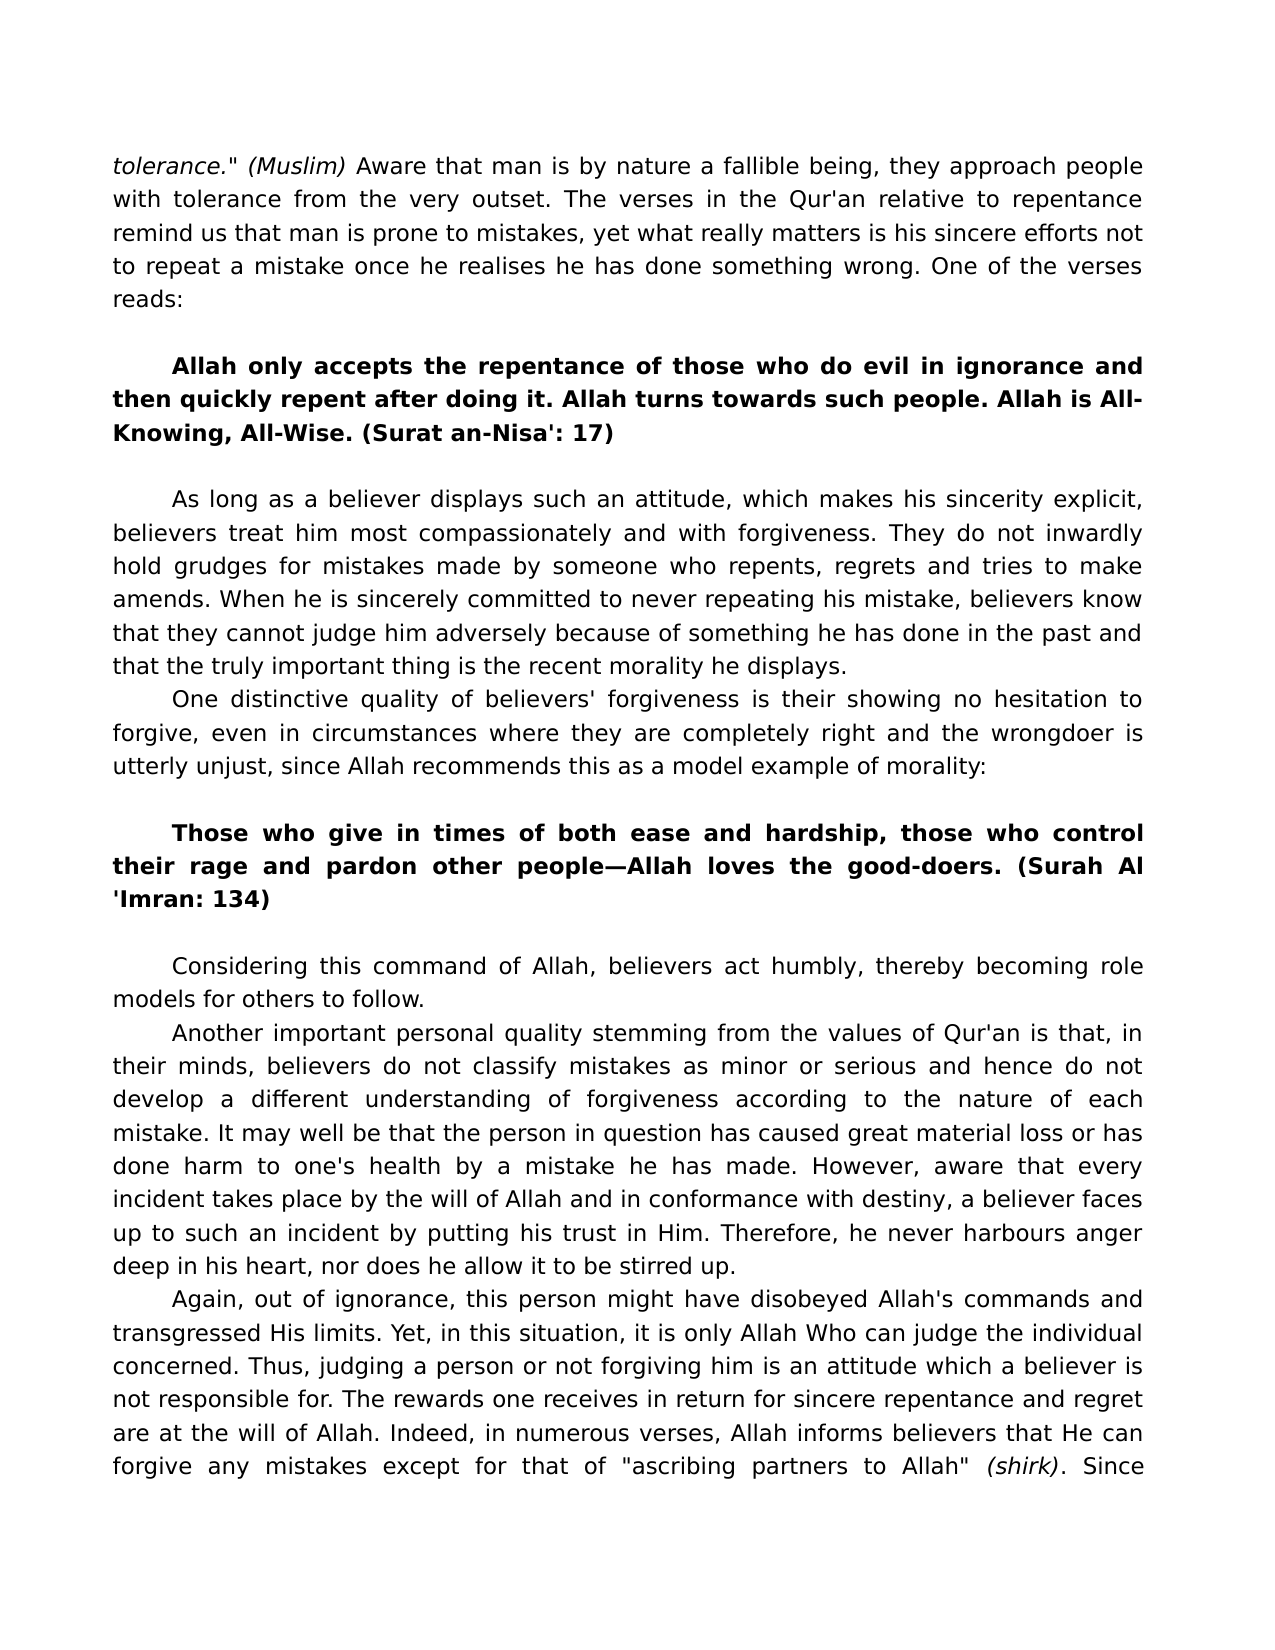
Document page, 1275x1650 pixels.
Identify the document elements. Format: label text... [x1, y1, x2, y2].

text Considering this command of Allah, believers act humbly, thereby becoming role models for others to follow. [112, 948, 1145, 1014]
text As long as a believer displays such an attitude, which makes his sincerity explicit, believers treat him most compassionately and with forgiveness. They do not inwardly hold grudges for mistakes made by someone who repents, regrets and tries to make amends. When he is sincerely committed to never repeating his mistake, believers know that they cannot judge him adversely because of something he has done in the past and that the truly important thing is the recent morality he displays. [112, 481, 1145, 681]
text Another important personal quality stemming from the values of Qur'an is that, in their minds, believers do not classify mistakes as minor or serious and hence do not develop a different understanding of forgiveness according to the nature of each mistake. It may well be that the person in question has caused great material loss or has done harm to one's health by a mistake he has made. However, aware that every incident takes place by the will of Allah and in conformance with destiny, a believer faces up to such an incident by putting his trust in Him. Therefore, he never harbours anger deep in his heart, nor does he allow it to be stirred up. [112, 1014, 1145, 1281]
text One distinctive quality of believers' forgiveness is their showing no hesitation to forgive, even in circumstances where they are completely right and the wrongdoer is utterly unjust, since Allah recommends this as a model example of morality: [112, 681, 1145, 781]
text Allah only accepts the repentance of those who do evil in ignorance and then quickly repent after doing it. Allah turns towards such people. Allah is All-Knowing, All-Wise. (Surat an-Nisa': 17) [112, 348, 1145, 448]
text tolerance." (Muslim) Aware that man is by nature a fallible being, they approach people with tolerance from the very outset. The verses in the Qur'an relative to repentance remind us that man is prone to mistakes, yet what really matters is his sincere efforts not to repeat a mistake once he realises he has done something wrong. One of the verses reads: [112, 148, 1145, 314]
text Those who give in times of both ease and hardship, those who control their rage and pardon other people—Allah loves the good-doers. (Surah Al 'Imran: 134) [112, 814, 1145, 914]
text Again, out of ignorance, this person might have disobeyed Allah's commands and transgressed His limits. Yet, in this situation, it is only Allah Who can judge the individual concerned. Thus, judging a person or not forgiving him is an attitude which a believer is not responsible for. The rewards one receives in return for sincere repentance and regret are at the will of Allah. Indeed, in numerous verses, Allah informs believers that He can forgive any mistakes except for that of "ascribing partners to Allah" (shirk). Since [112, 1281, 1145, 1481]
